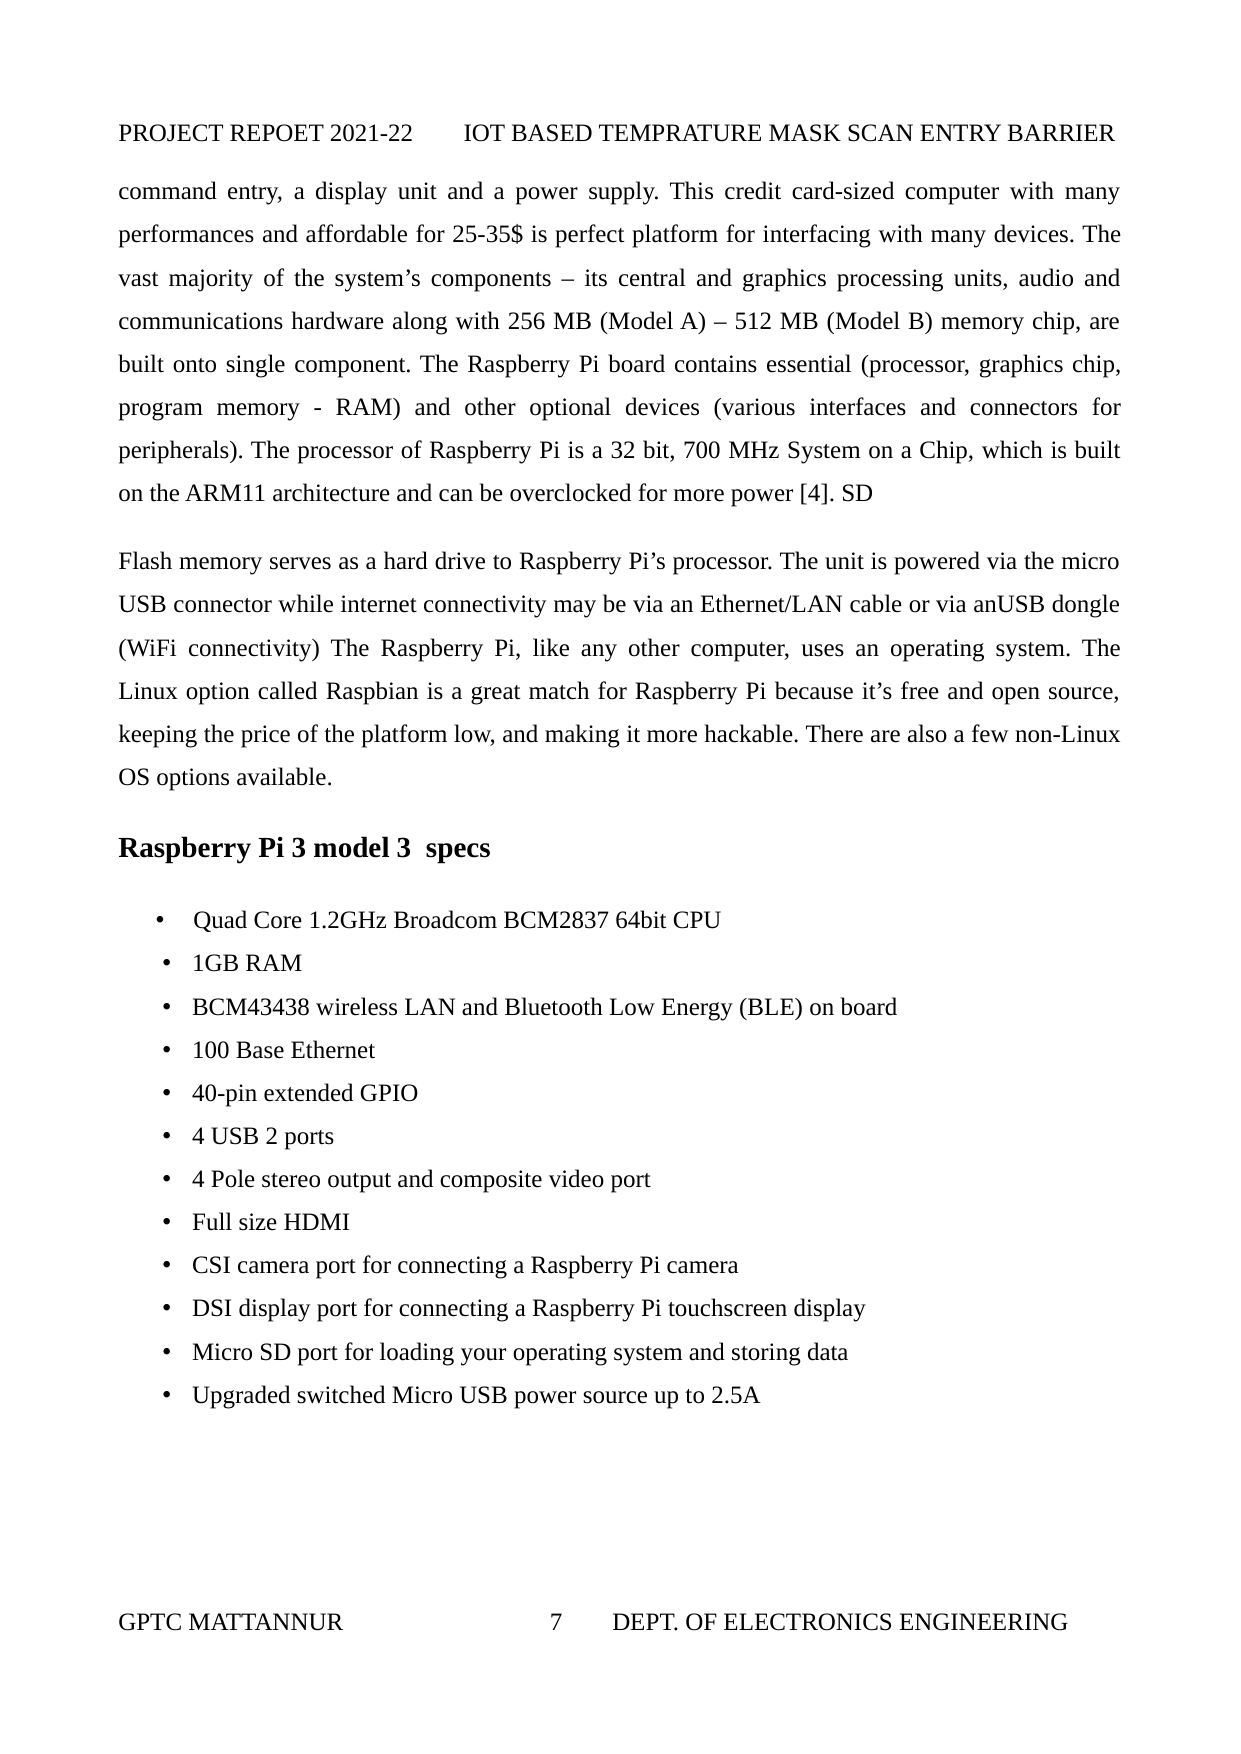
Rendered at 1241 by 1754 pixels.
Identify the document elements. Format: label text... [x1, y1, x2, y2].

list 4 Pole stereo output and composite video port [162, 1164, 1122, 1193]
text Raspberry Pi 3 model 3 specs [118, 830, 1122, 864]
list 40-pin extended GPIO [162, 1078, 1122, 1107]
text Flash memory serves as a hard drive to Raspberry Pi’s processor. The unit is powered via the micro USB connector while internet connectivity may be via an Ethernet/LAN cable or via anUSB dongle (WiFi connectivity) The Raspberry Pi, like any other computer, uses an operating system. The Linux option called Raspbian is a great match for Raspberry Pi because it’s free and open source, keeping the price of the platform low, and making it more hackable. There are also a few non-Linux OS options available. [118, 546, 1122, 791]
text command entry, a display unit and a power supply. This credit card-sized computer with many performances and affordable for 25-35$ is perfect platform for interfacing with many devices. The vast majority of the system’s components – its central and graphics processing units, audio and communications hardware along with 256 MB (Model A) – 512 MB (Model B) memory chip, are built onto single component. The Raspberry Pi board contains essential (processor, graphics chip, program memory - RAM) and other optional devices (various interfaces and connectors for peripherals). The processor of Raspberry Pi is a 32 bit, 700 MHz System on a Chip, which is built on the ARM11 architecture and can be overclocked for more power [4]. SD [118, 176, 1122, 507]
list 1GB RAM [162, 948, 1122, 977]
list Micro SD port for loading your operating system and storing data [162, 1337, 1122, 1365]
list 100 Base Ethernet [162, 1035, 1122, 1063]
list 4 USB 2 ports [162, 1121, 1122, 1150]
list Full size HDMI [162, 1207, 1122, 1236]
list Upgraded switched Micro USB power source up to 2.5A [162, 1380, 1122, 1408]
list Quad Core 1.2GHz Broadcom BCM2837 64bit CPU [156, 905, 1122, 934]
list DSI display port for connecting a Raspberry Pi touchscreen display [162, 1293, 1122, 1322]
list CSI camera port for connecting a Raspberry Pi camera [162, 1250, 1122, 1279]
list BCM43438 wireless LAN and Bluetooth Low Energy (BLE) on board [162, 992, 1122, 1020]
